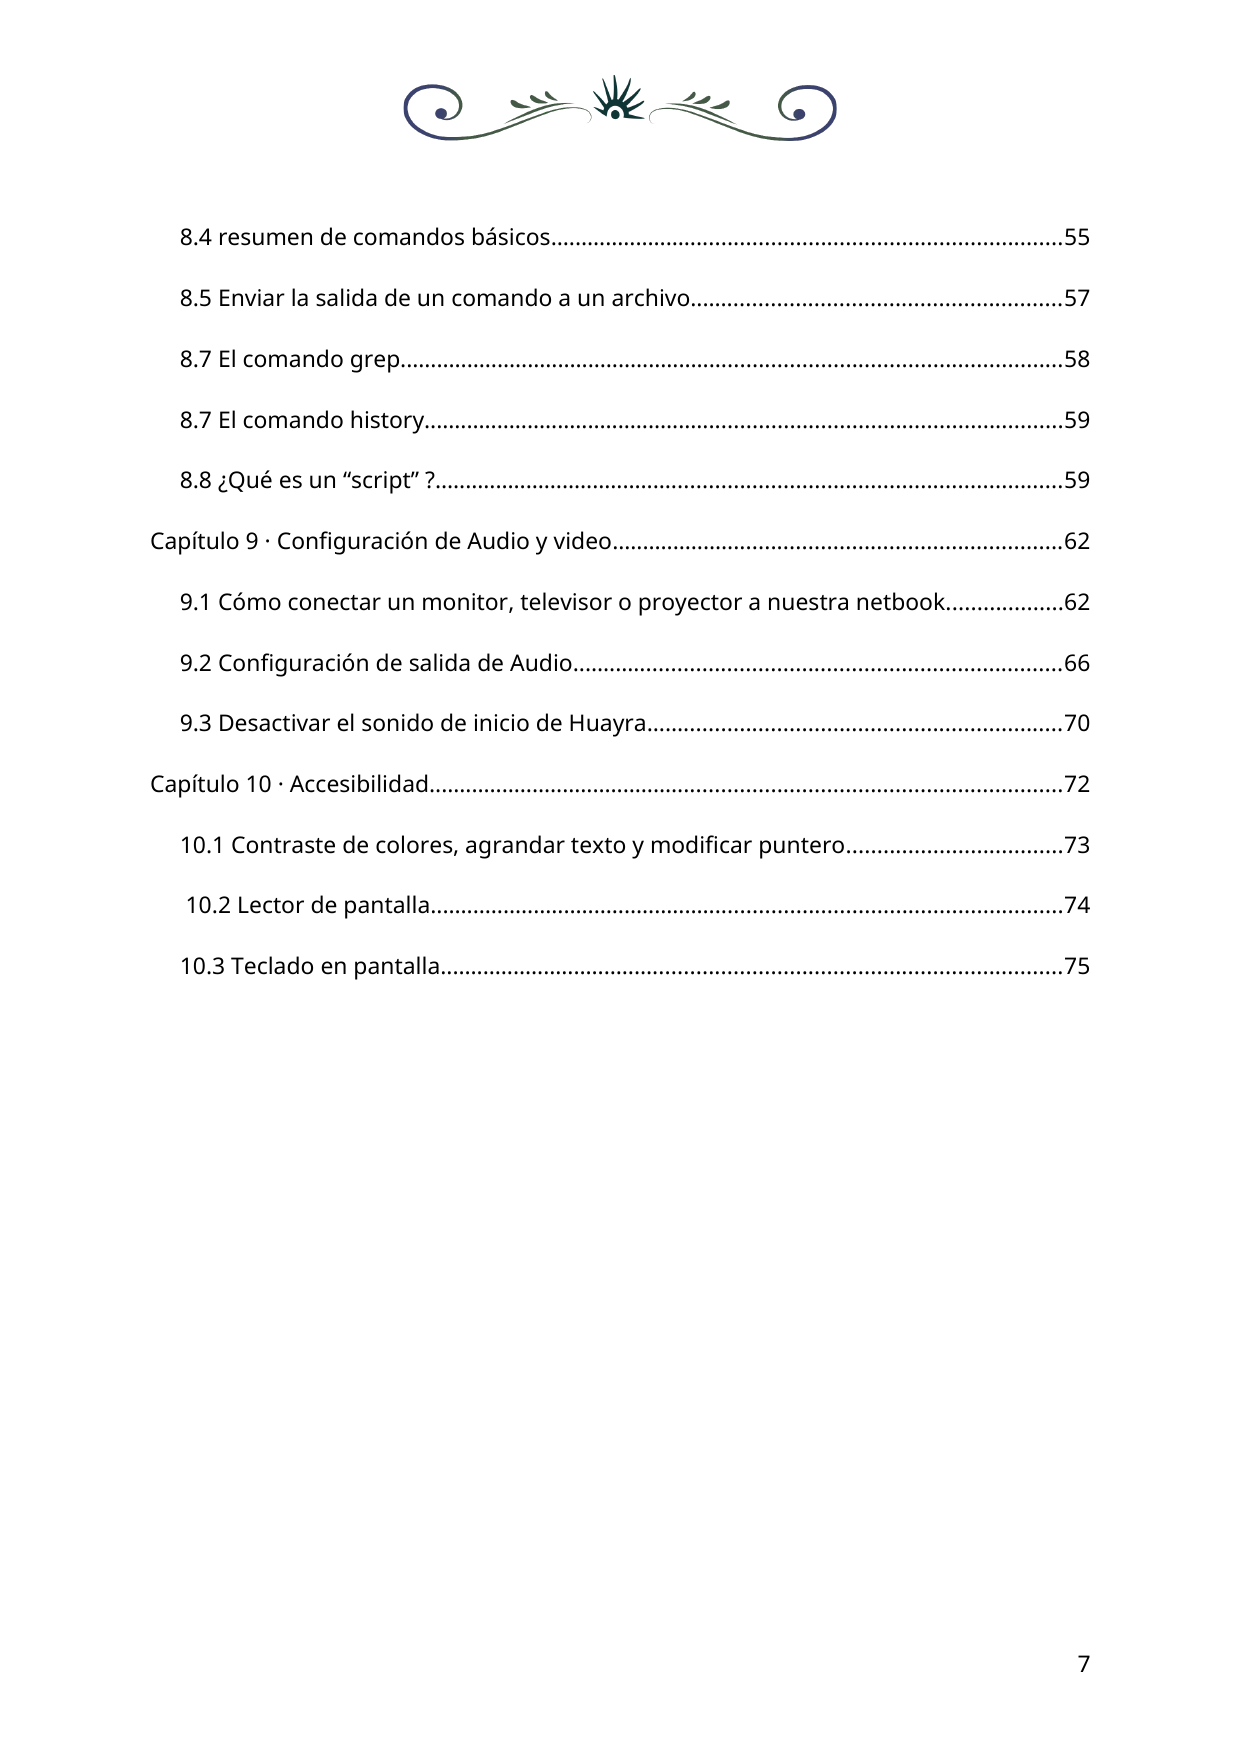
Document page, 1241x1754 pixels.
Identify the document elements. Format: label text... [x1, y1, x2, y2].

text 8.4 resumen de comandos básicos 55 [179, 221, 1090, 253]
text 8.5 Enviar la salida de un comando a un archivo 57 [179, 282, 1090, 313]
text Capítulo 10 · Accesibilidad 72 [150, 768, 1090, 799]
text 9.1 Cómo conectar un monitor, televisor o proyector a nuestra netbook. 62 [179, 586, 1090, 617]
text 8.8 ¿Qué es un “script” ? 59 [179, 464, 1090, 496]
text 10.3 Teclado en pantalla 75 [179, 950, 1090, 981]
text 10.1 Contraste de colores, agrandar texto y modificar puntero 73 [179, 829, 1090, 860]
text 9.3 Desactivar el sonido de inicio de Huayra 70 [179, 707, 1090, 738]
text 8.7 El comando history 59 [179, 403, 1090, 435]
text 10.2 Lector de pantalla 74 [179, 889, 1090, 921]
picture [403, 75, 837, 141]
text Capítulo 9 · Configuración de Audio y video 62 [150, 525, 1090, 556]
text 8.7 El comando grep 58 [179, 343, 1090, 374]
text 9.2 Configuración de salida de Audio 66 [179, 646, 1090, 678]
